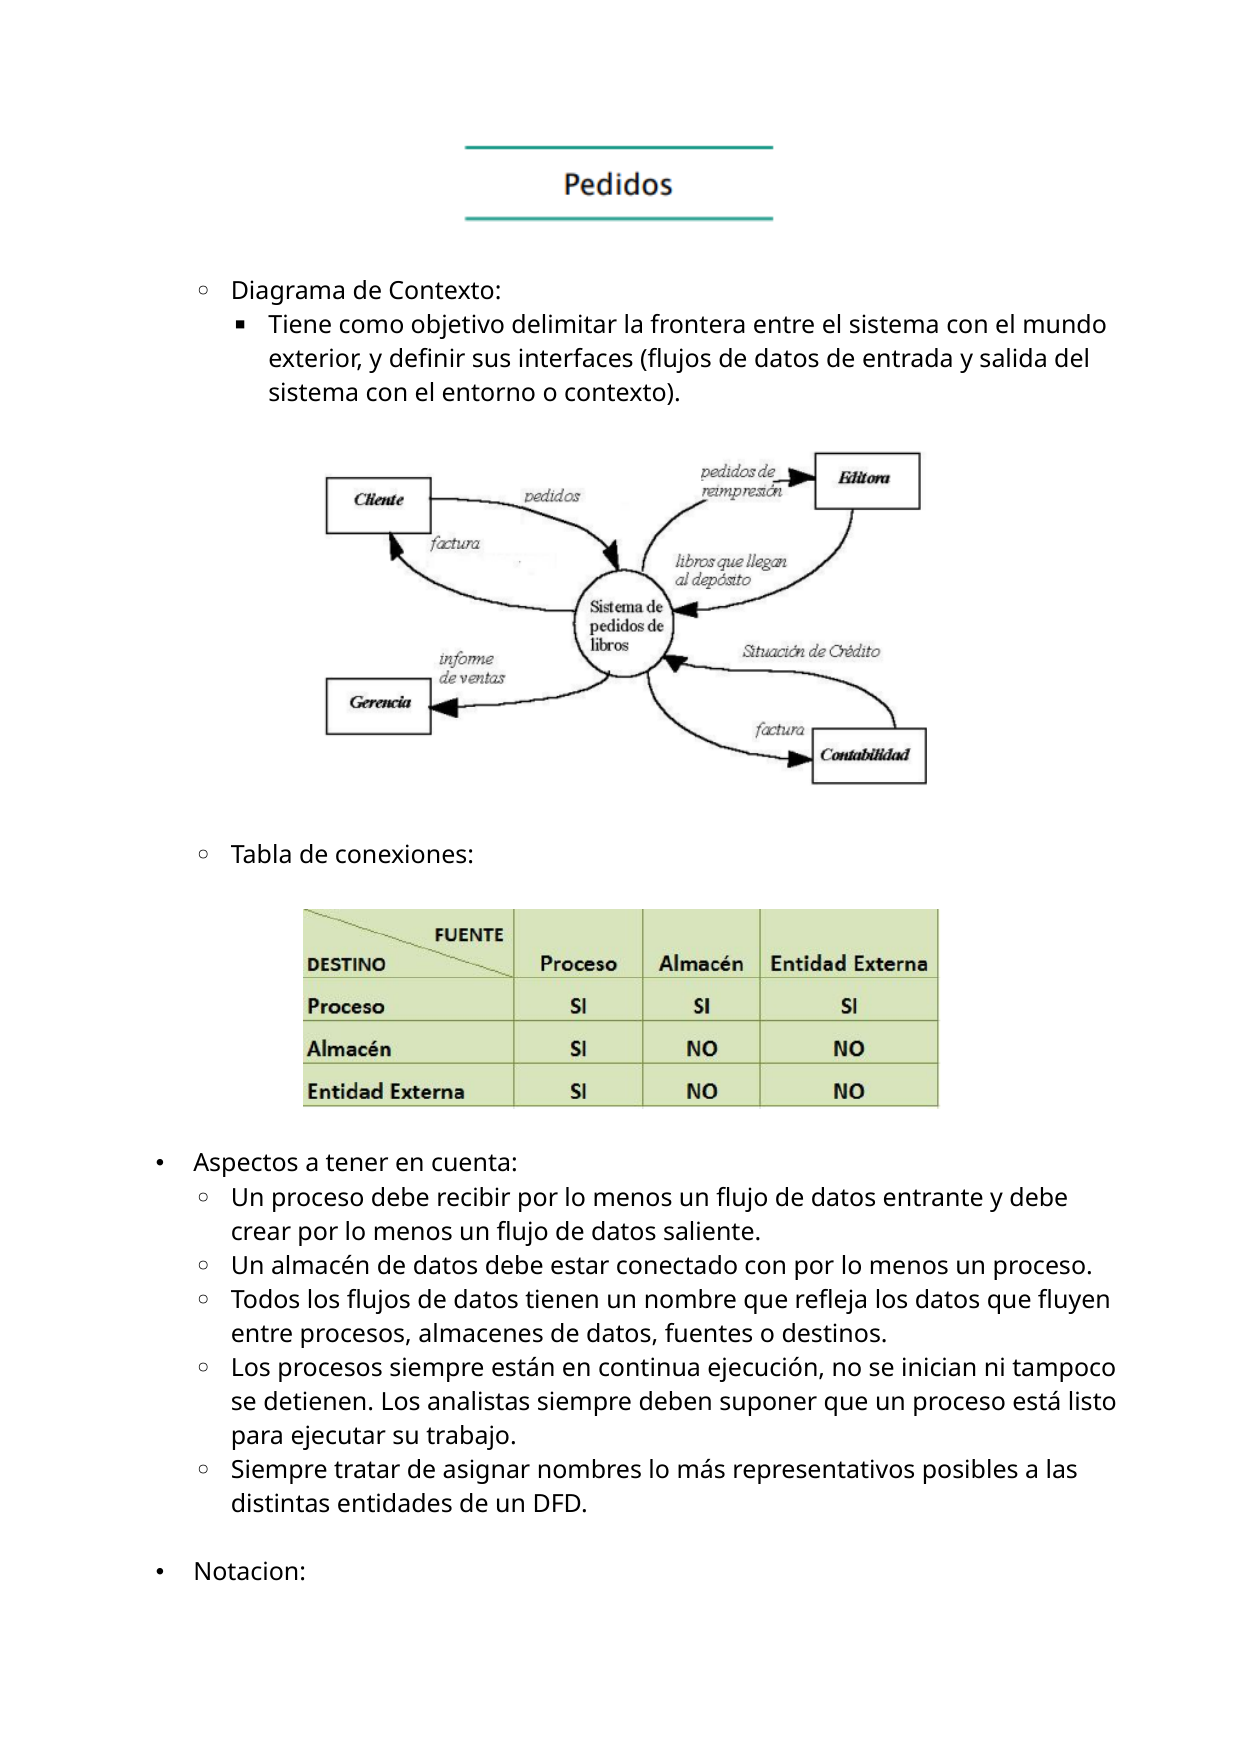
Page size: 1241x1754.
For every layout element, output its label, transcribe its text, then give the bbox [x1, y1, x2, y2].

picture [291, 442, 949, 803]
list Un proceso debe recibir por lo menos un flujo de datos entrante y debe crear por lo menos un flujo de datos saliente. [193, 1179, 1122, 1247]
list Todos los flujos de datos tienen un nombre que refleja los datos que fluyen entre procesos, almacenes de datos, fuentes o destinos. [193, 1281, 1122, 1349]
picture [299, 904, 941, 1111]
list Siempre tratar de asignar nombres lo más representativos posibles a las distintas entidades de un DFD. [193, 1452, 1122, 1520]
picture [454, 118, 786, 239]
list Un almacén de datos debe estar conectado con por lo menos un proceso. [193, 1247, 1122, 1281]
list Notacion: [156, 1554, 1122, 1588]
list Aspectos a tener en cuenta: [156, 1145, 1122, 1179]
list Tabla de conexiones: [193, 837, 1122, 871]
list Los procesos siempre están en continua ejecución, no se inician ni tampoco se detienen. Los analistas siempre deben suponer que un proceso está listo para ejecutar su trabajo. [193, 1349, 1122, 1452]
list Diagrama de Contexto: [193, 272, 1122, 307]
list Tiene como objetivo delimitar la frontera entre el sistema con el mundo exterior, y definir sus interfaces (flujos de datos de entrada y salida del sistema con el entorno o contexto). [231, 307, 1122, 409]
